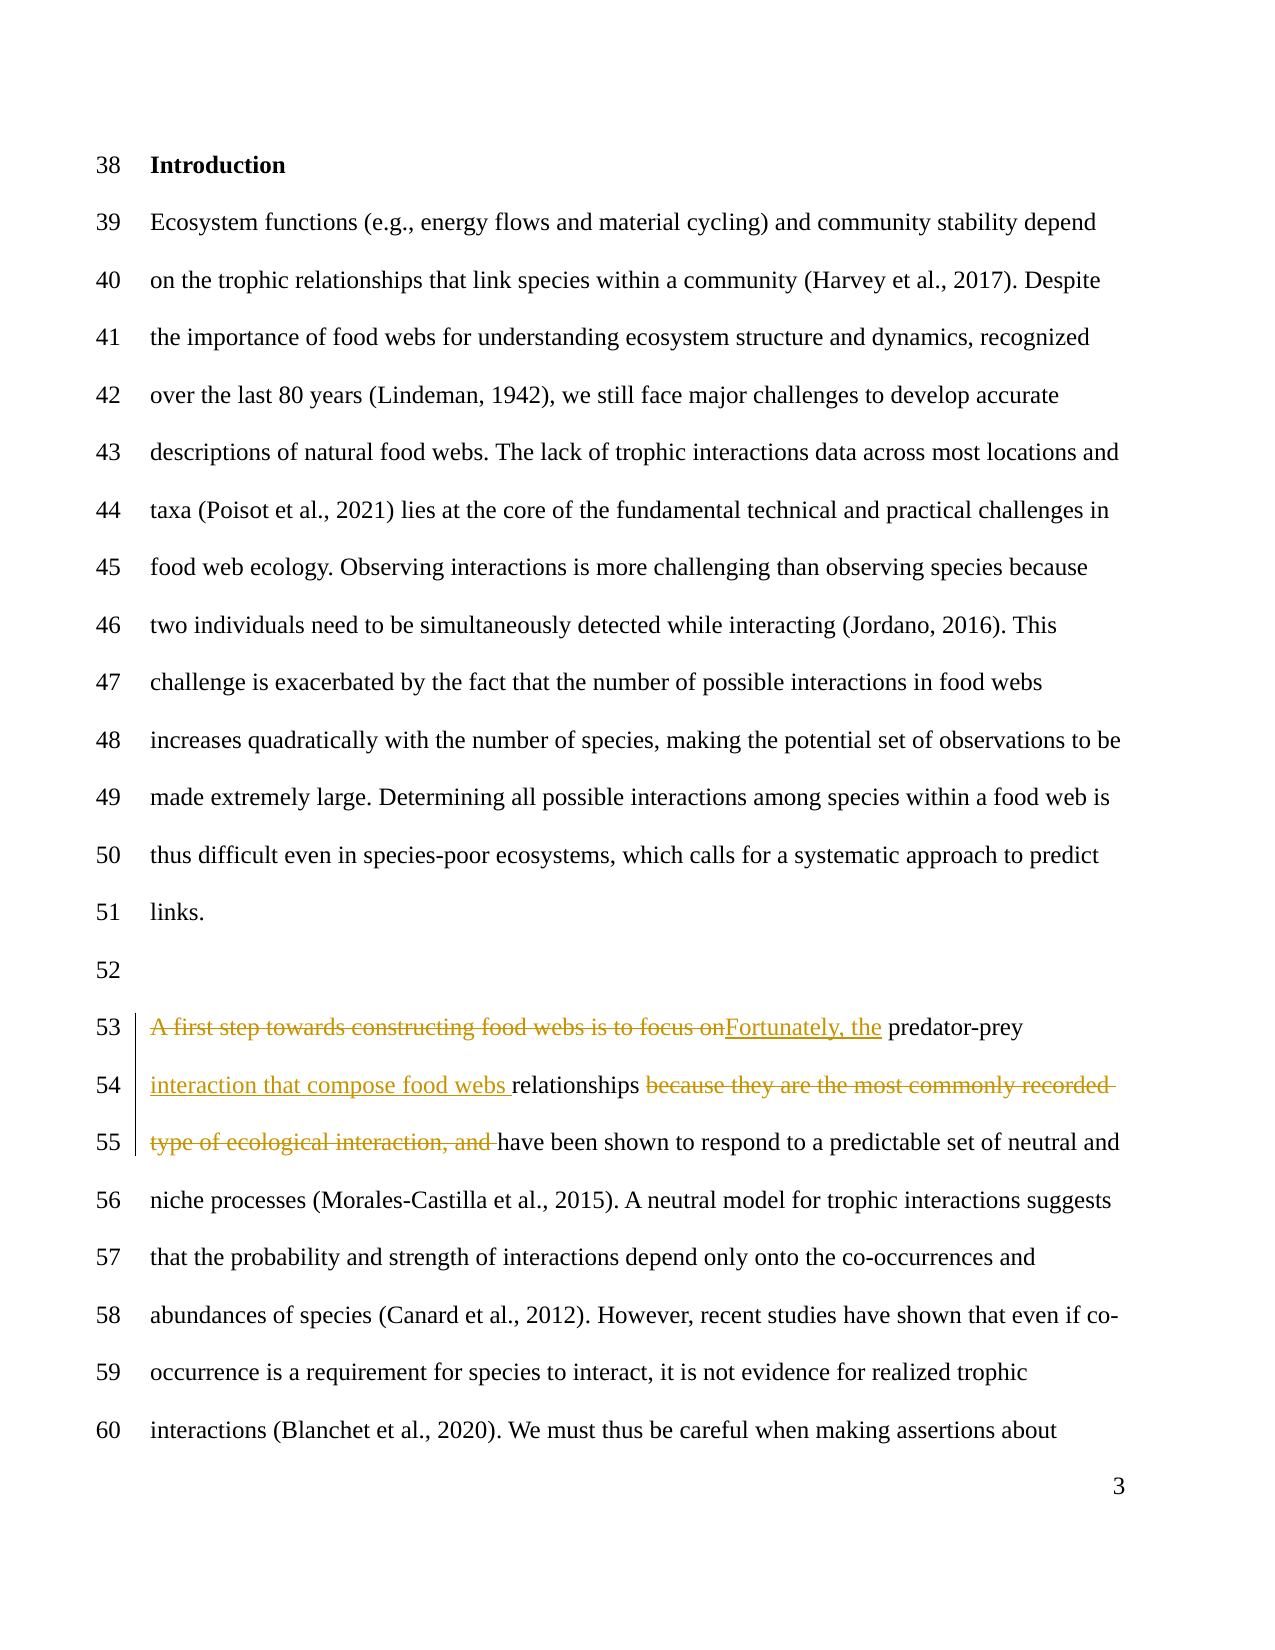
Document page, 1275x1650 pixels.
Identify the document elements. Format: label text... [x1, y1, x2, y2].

text Fortunately, the predator-prey interaction that compose food webs relationships have been shown to respond to a predictable set of neutral and niche processes (Morales-Castilla et al., 2015). A neutral model for trophic interactions suggests that the probability and strength of interactions depend only onto the co-occurrences and abundances of species (Canard et al., 2012). However, recent studies have shown that even if co-occurrence is a requirement for species to interact, it is not evidence for realized trophic interactions (Blanchet et al., 2020). We must thus be careful when making assertions about trophic interactions based solely on co-occurrence data. Niche theory predicts that the matching between the functional traits of predators and those of their prey (e.g., smaller predators eat smaller prey) should improve predictions by identifying interactions that are feasible (Morales-Castilla et al. 2015). Trait-based models have been used to predict food webs in freshwater streams (Pomeranz et al., 2019), marine fishes (Albouy et al., 2014), terrestrial systems comprising vertebrate (Caron et al., 2022; Fricke et al., 2022) and invertebrate species (Laigle et al., 2018), among others. Phylogenetic relationships are also informative since they can serve as proxy for trait relationships, and because interactions and species role (i.e., species positions in the food web) tend to be evolutionary conserved (Gómez et al., 2010; Stouffer et al., 2012). [150, 1012, 1125, 1444]
text Introduction [150, 150, 1125, 179]
text Ecosystem functions (e.g., energy flows and material cycling) and community stability depend on the trophic relationships that link species within a community (Harvey et al., 2017). Despite the importance of food webs for understanding ecosystem structure and dynamics, recognized over the last 80 years (Lindeman, 1942), we still face major challenges to develop accurate descriptions of natural food webs. The lack of trophic interactions data across most locations and taxa (Poisot et al., 2021) lies at the core of the fundamental technical and practical challenges in food web ecology. Observing interactions is more challenging than observing species because two individuals need to be simultaneously detected while interacting (Jordano, 2016). This challenge is exacerbated by the fact that the number of possible interactions in food webs increases quadratically with the number of species, making the potential set of observations to be made extremely large. Determining all possible interactions among species within a food web is thus difficult even in species-poor ecosystems, which calls for a systematic approach to predict links. [150, 207, 1125, 926]
